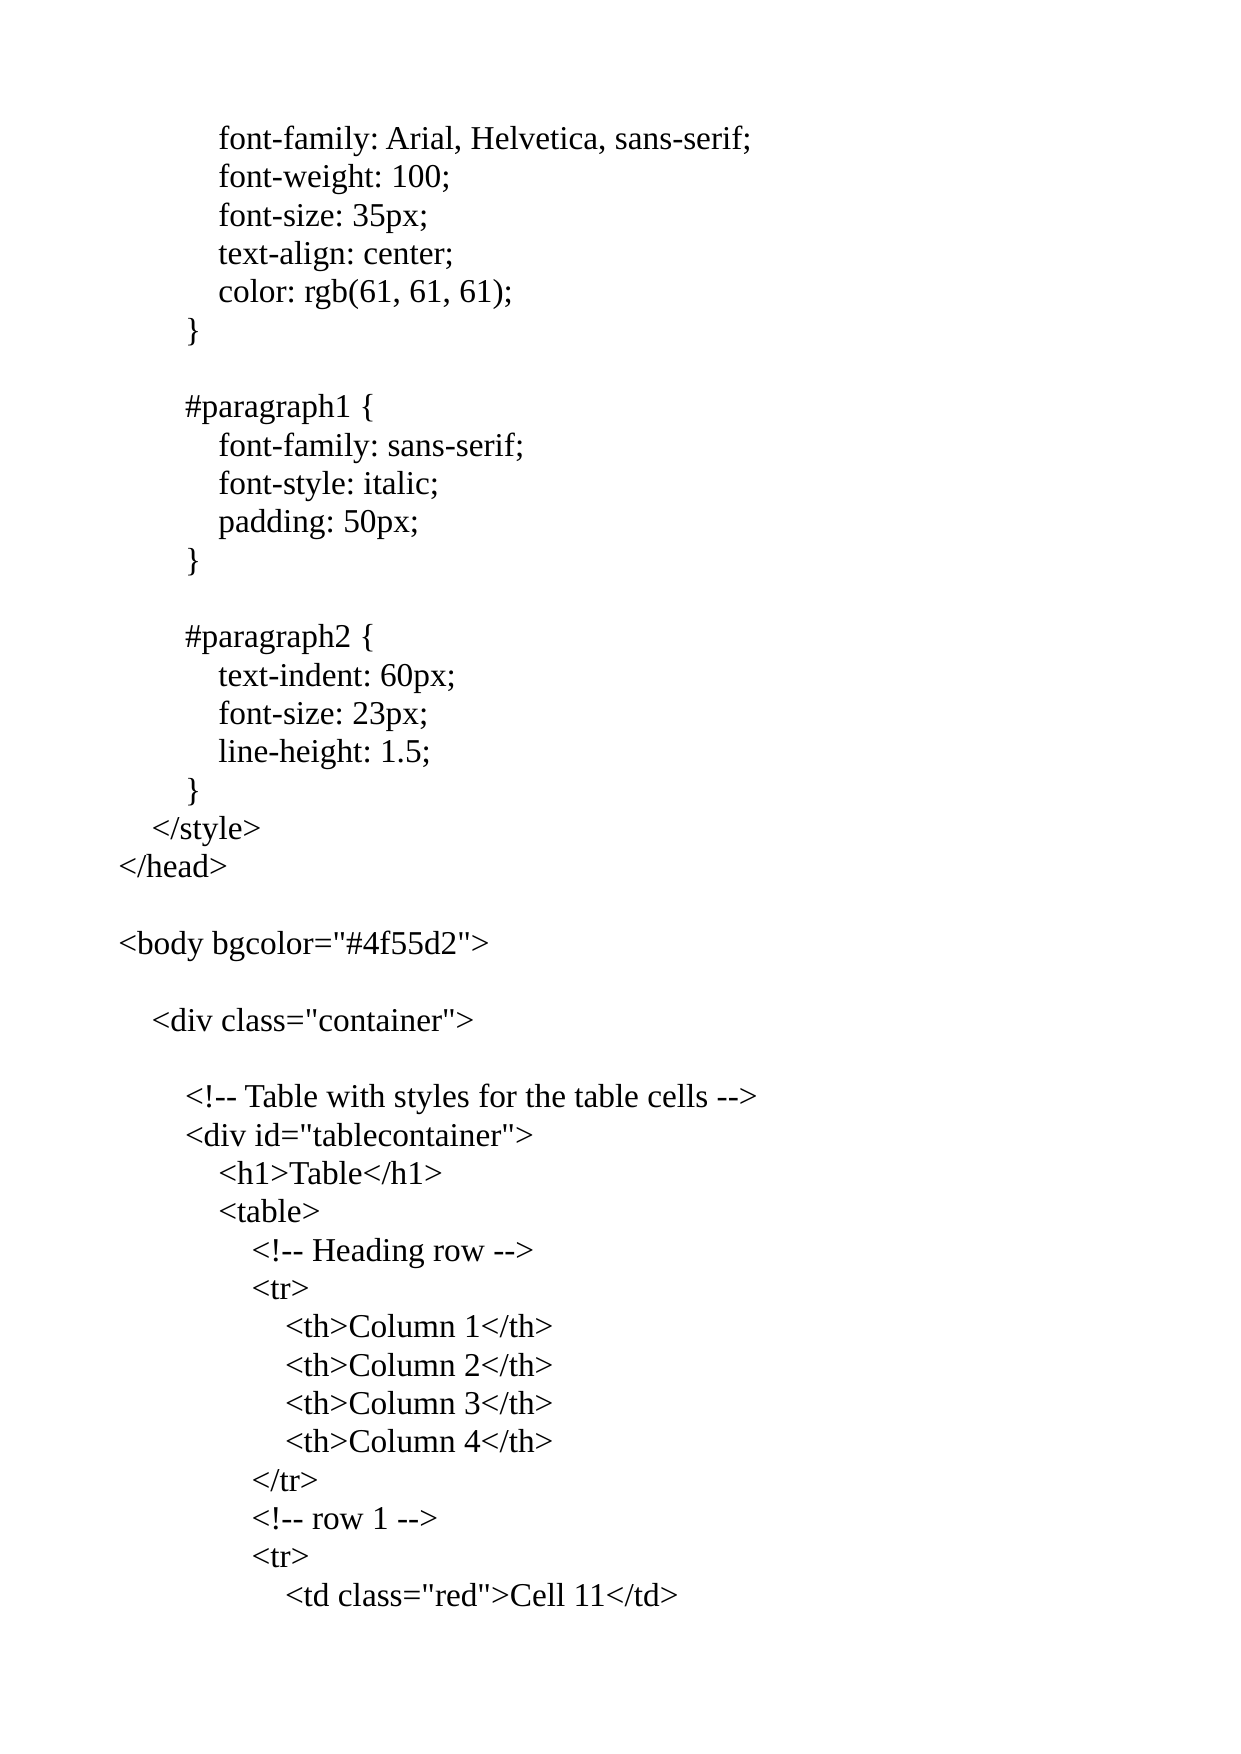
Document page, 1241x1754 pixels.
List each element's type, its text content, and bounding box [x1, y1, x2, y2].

text } [118, 540, 1122, 578]
text </style> [118, 808, 1122, 846]
text #paragraph1 { [118, 386, 1122, 425]
text font-size: 35px; [118, 195, 1122, 233]
text #paragraph2 { [118, 616, 1122, 655]
text font-weight: 100; [118, 156, 1122, 195]
text font-family: Arial, Helvetica, sans-serif; [118, 118, 1122, 156]
text text-indent: 60px; [118, 655, 1122, 693]
text } [118, 770, 1122, 808]
text <th>Column 1</th> [118, 1306, 1122, 1345]
text <tr> [118, 1268, 1122, 1306]
text <h1>Table</h1> [118, 1153, 1122, 1191]
text <tr> [118, 1536, 1122, 1575]
text line-height: 1.5; [118, 731, 1122, 770]
text </head> [118, 846, 1122, 885]
text } [118, 310, 1122, 348]
text <body bgcolor="#4f55d2"> [118, 923, 1122, 961]
text <div class="container"> [118, 1000, 1122, 1038]
text <div id="tablecontainer"> [118, 1115, 1122, 1153]
text <td class="red">Cell 11</td> [118, 1575, 1122, 1613]
text <!-- Heading row --> [118, 1230, 1122, 1268]
text padding: 50px; [118, 501, 1122, 540]
text font-size: 23px; [118, 693, 1122, 731]
text <th>Column 3</th> [118, 1383, 1122, 1421]
text <!-- Table with styles for the table cells --> [118, 1076, 1122, 1115]
text font-family: sans-serif; [118, 425, 1122, 463]
text <th>Column 4</th> [118, 1421, 1122, 1460]
text text-align: center; [118, 233, 1122, 271]
text color: rgb(61, 61, 61); [118, 271, 1122, 310]
text <th>Column 2</th> [118, 1345, 1122, 1383]
text </tr> [118, 1460, 1122, 1498]
text <table> [118, 1191, 1122, 1230]
text <!-- row 1 --> [118, 1498, 1122, 1536]
text font-style: italic; [118, 463, 1122, 501]
